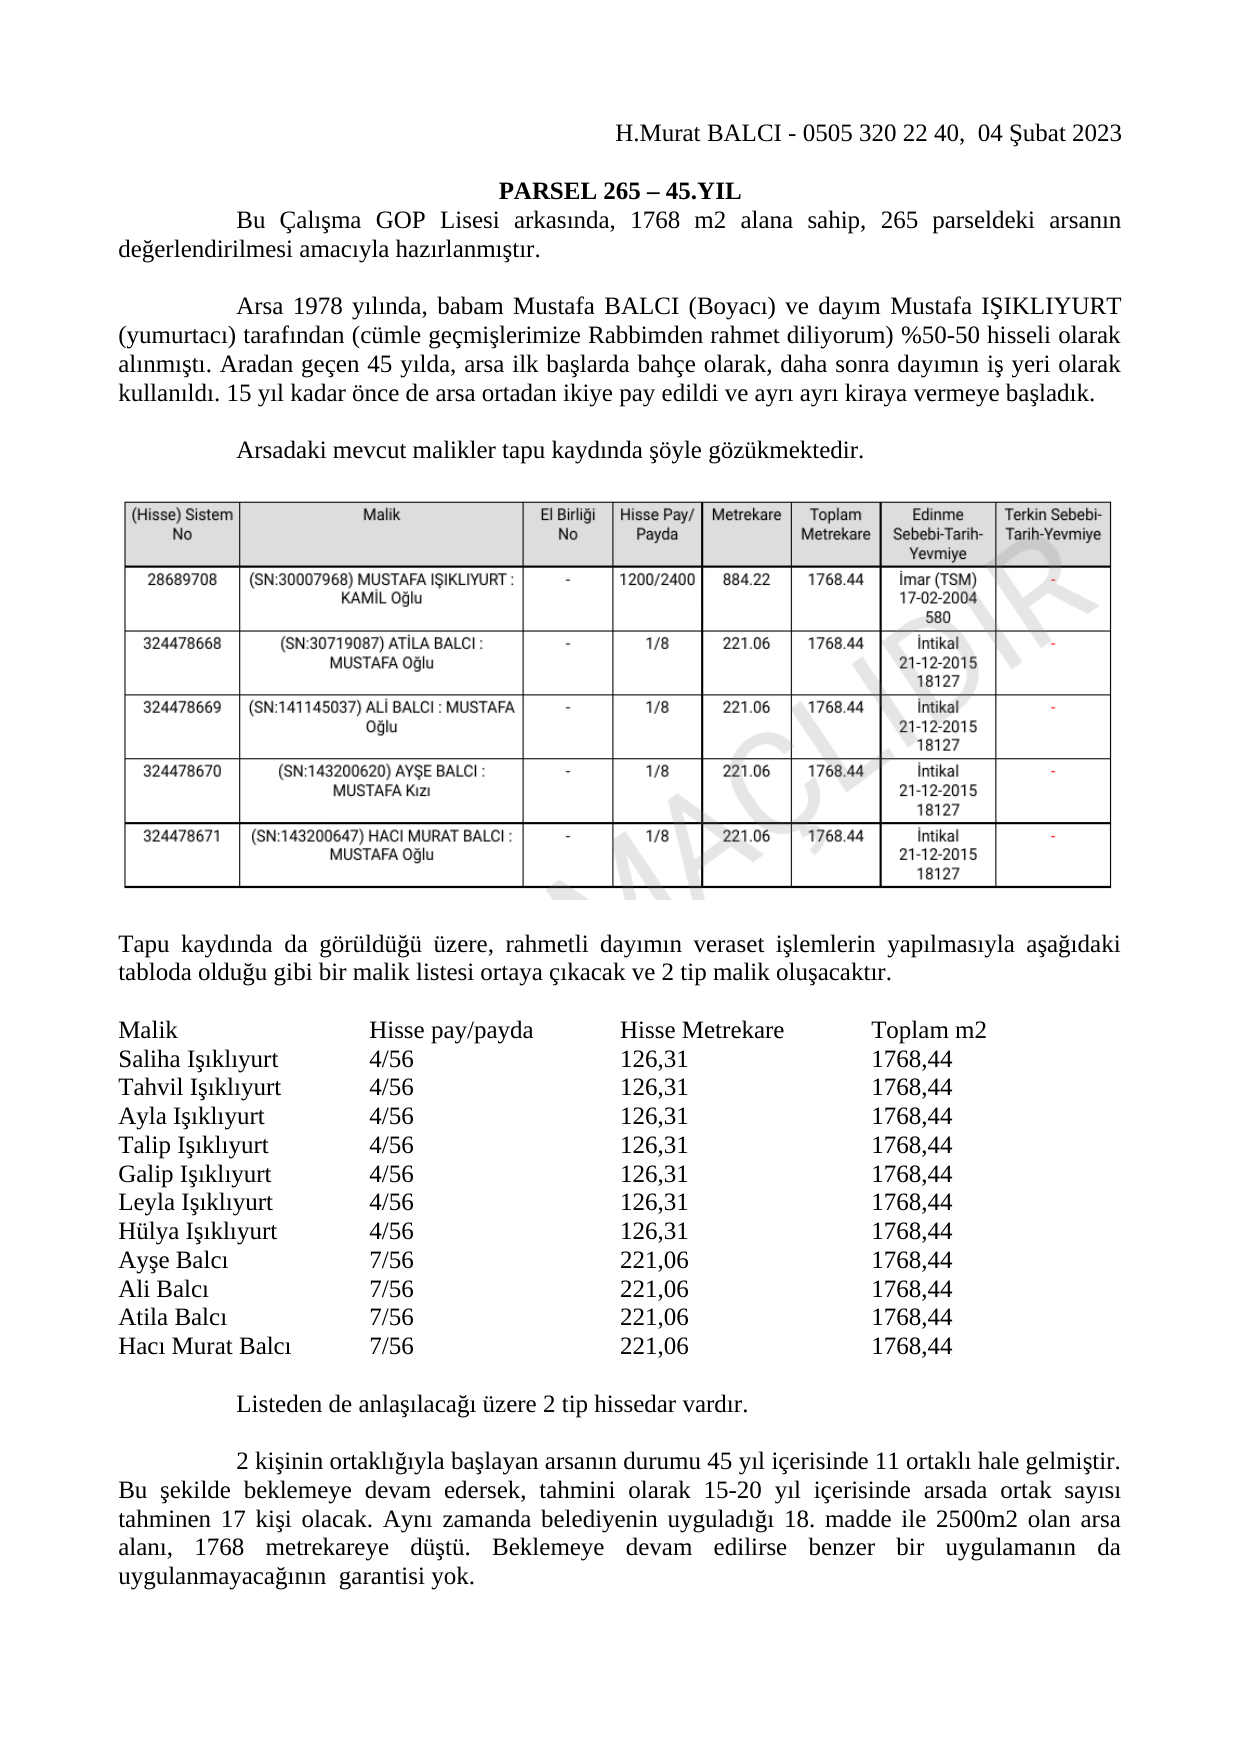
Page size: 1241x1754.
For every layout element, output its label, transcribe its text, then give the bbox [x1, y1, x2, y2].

table_cell 126,31 [620, 1216, 871, 1245]
table_cell 126,31 [620, 1044, 871, 1072]
text 2 kişinin ortaklığıyla başlayan arsanın durumu 45 yıl içerisinde 11 ortaklı hale gelmiştir. Bu şekilde beklemeye devam edersek, tahmini olarak 15-20 yıl içerisinde arsada ortak sayısı tahminen 17 kişi olacak. Aynı zamanda belediyenin uyguladığı 18. madde ile 2500m2 olan arsa alanı, 1768 metrekareye düştü. Beklemeye devam edilirse benzer bir uygulamanın da uygulanmayacağının garantisi yok. [118, 1446, 1122, 1590]
table_cell 1768,44 [871, 1159, 1122, 1187]
table_cell 1768,44 [871, 1130, 1122, 1159]
table_cell 1768,44 [871, 1216, 1122, 1245]
table_cell 7/56 [369, 1303, 620, 1331]
table_cell Hacı Murat Balcı [118, 1331, 369, 1360]
text Arsadaki mevcut malikler tapu kaydında şöyle gözükmektedir. [118, 435, 1122, 464]
table_cell 1768,44 [871, 1188, 1122, 1216]
table_cell 126,31 [620, 1101, 871, 1130]
table_cell 1768,44 [871, 1274, 1122, 1302]
table_cell Galip Işıklıyurt [118, 1159, 369, 1187]
table_cell 4/56 [369, 1130, 620, 1159]
table_cell 1768,44 [871, 1044, 1122, 1072]
text Tapu kaydında da görüldüğü üzere, rahmetli dayımın veraset işlemlerin yapılmasıyla aşağıdaki tabloda olduğu gibi bir malik listesi ortaya çıkacak ve 2 tip malik oluşacaktır. [118, 929, 1122, 986]
table_cell 221,06 [620, 1274, 871, 1302]
table_cell 1768,44 [871, 1073, 1122, 1101]
table_cell 126,31 [620, 1130, 871, 1159]
table_cell Saliha Işıklıyurt [118, 1044, 369, 1072]
table_cell Leyla Işıklıyurt [118, 1188, 369, 1216]
table_cell 4/56 [369, 1073, 620, 1101]
table_cell 1768,44 [871, 1245, 1122, 1274]
table_cell 7/56 [369, 1331, 620, 1360]
table_cell Talip Işıklıyurt [118, 1130, 369, 1159]
table_header Hisse pay/payda [369, 1015, 620, 1044]
table_header Hisse Metrekare [620, 1015, 871, 1044]
table_cell 221,06 [620, 1303, 871, 1331]
table_cell 126,31 [620, 1073, 871, 1101]
table_header Toplam m2 [871, 1015, 1122, 1044]
table_cell 221,06 [620, 1245, 871, 1274]
table_cell Ayla Işıklıyurt [118, 1101, 369, 1130]
table_cell 1768,44 [871, 1303, 1122, 1331]
table_cell 4/56 [369, 1188, 620, 1216]
table_cell Ali Balcı [118, 1274, 369, 1302]
text Listeden de anlaşılacağı üzere 2 tip hissedar vardır. [118, 1389, 1122, 1417]
text Bu Çalışma GOP Lisesi arkasında, 1768 m2 alana sahip, 265 parseldeki arsanın değerlendirilmesi amacıyla hazırlanmıştır. [118, 205, 1122, 263]
table_cell 221,06 [620, 1331, 871, 1360]
table_cell Tahvil Işıklıyurt [118, 1073, 369, 1101]
table_cell 126,31 [620, 1159, 871, 1187]
table_cell 4/56 [369, 1044, 620, 1072]
table_cell Atila Balcı [118, 1303, 369, 1331]
text PARSEL 265 – 45.YIL [118, 176, 1122, 205]
table_header Malik [118, 1015, 369, 1044]
table_cell 4/56 [369, 1216, 620, 1245]
picture [118, 492, 1123, 900]
text Arsa 1978 yılında, babam Mustafa BALCI (Boyacı) ve dayım Mustafa IŞIKLIYURT (yumurtacı) tarafından (cümle geçmişlerimize Rabbimden rahmet diliyorum) %50-50 hisseli olarak alınmıştı. Aradan geçen 45 yılda, arsa ilk başlarda bahçe olarak, daha sonra dayımın iş yeri olarak kullanıldı. 15 yıl kadar önce de arsa ortadan ikiye pay edildi ve ayrı ayrı kiraya vermeye başladık. [118, 291, 1122, 406]
table_cell 1768,44 [871, 1331, 1122, 1360]
table_cell 4/56 [369, 1159, 620, 1187]
table_cell 126,31 [620, 1188, 871, 1216]
table_cell 7/56 [369, 1274, 620, 1302]
table_cell 7/56 [369, 1245, 620, 1274]
table_cell Ayşe Balcı [118, 1245, 369, 1274]
table_cell Hülya Işıklıyurt [118, 1216, 369, 1245]
table_cell 1768,44 [871, 1101, 1122, 1130]
table_cell 4/56 [369, 1101, 620, 1130]
